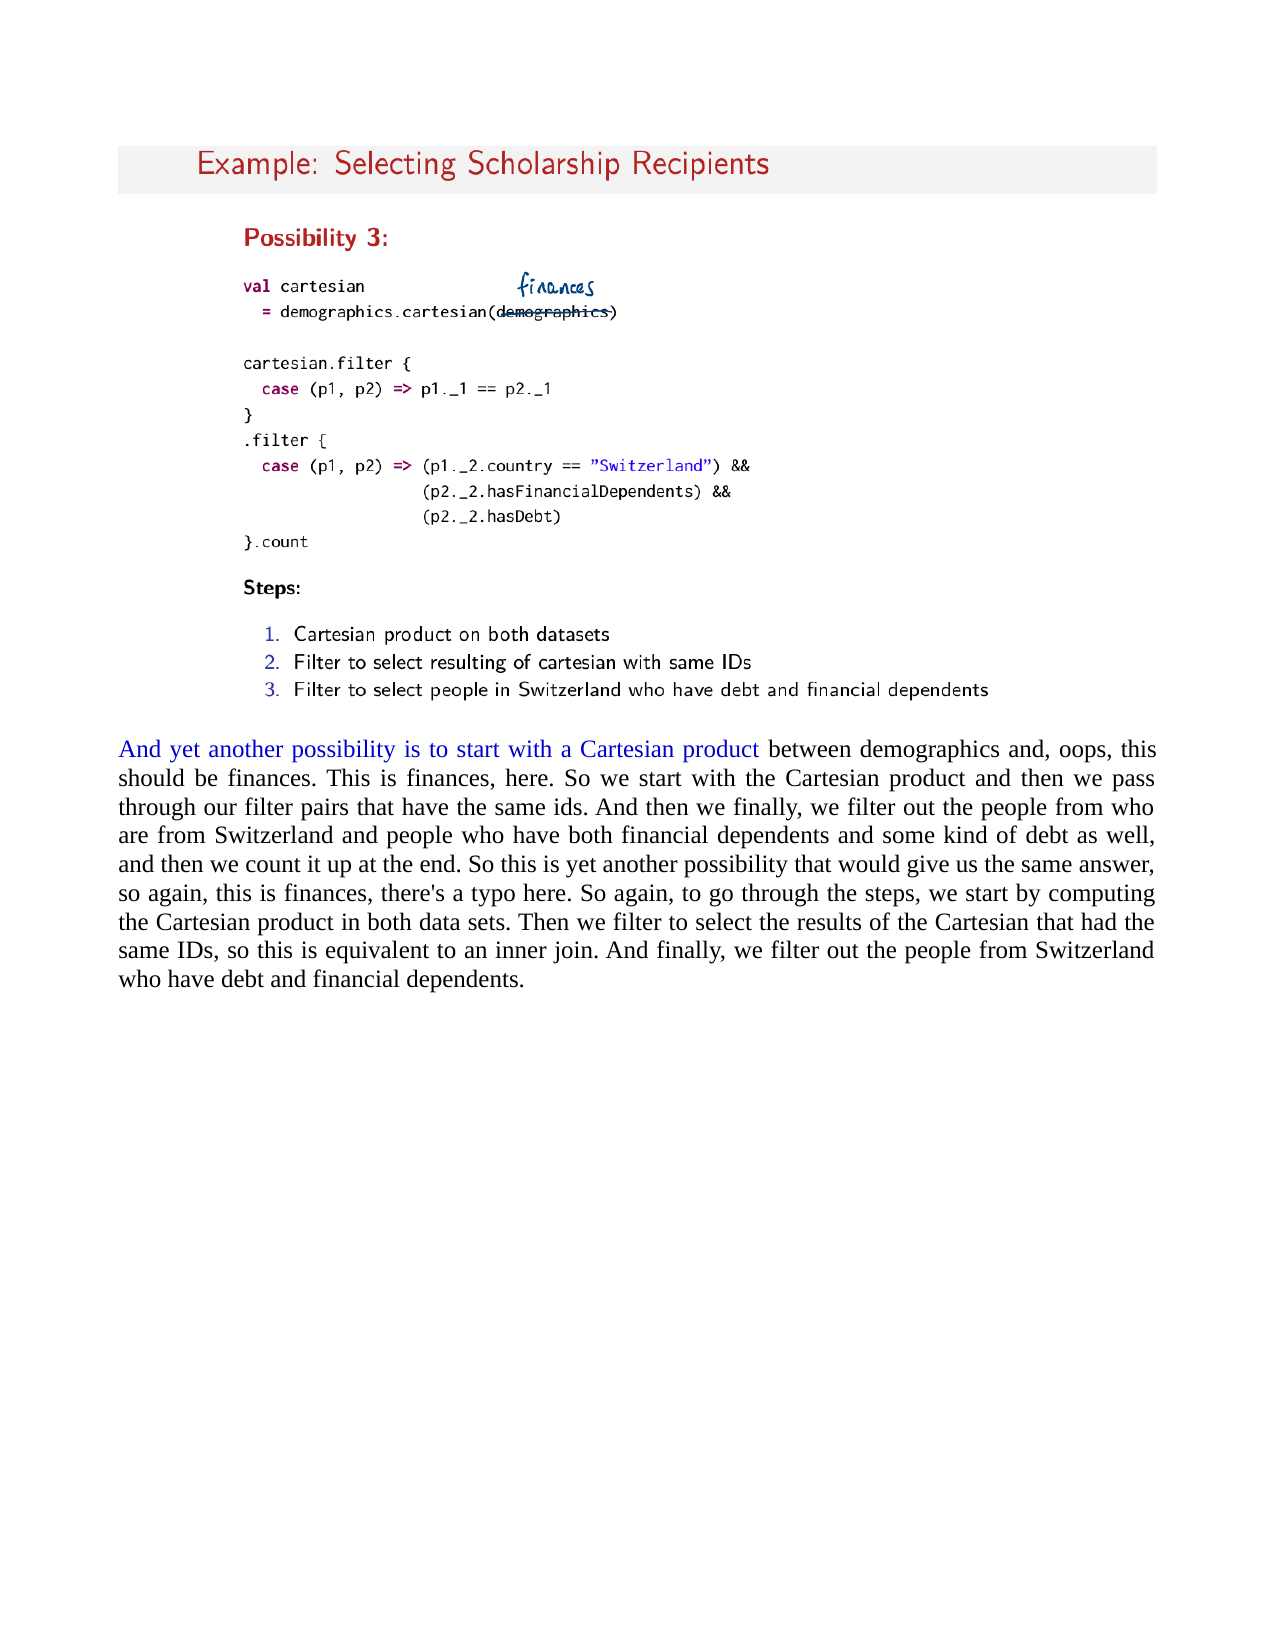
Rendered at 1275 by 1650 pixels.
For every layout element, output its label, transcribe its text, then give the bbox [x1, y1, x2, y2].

picture [118, 146, 1157, 706]
text And yet another possibility is to start with a Cartesian product between demographics and, oops, this should be finances. This is finances, here. So we start with the Cartesian product and then we pass through our filter pairs that have the same ids. And then we finally, we filter out the people from who are from Switzerland and people who have both financial dependents and some kind of debt as well, and then we count it up at the end. So this is yet another possibility that would give us the same answer, so again, this is finances, there's a typo here. So again, to go through the steps, we start by computing the Cartesian product in both data sets. Then we filter to select the results of the Cartesian that had the same IDs, so this is equivalent to an inner join. And finally, we filter out the people from Switzerland who have debt and financial dependents. [118, 734, 1157, 993]
